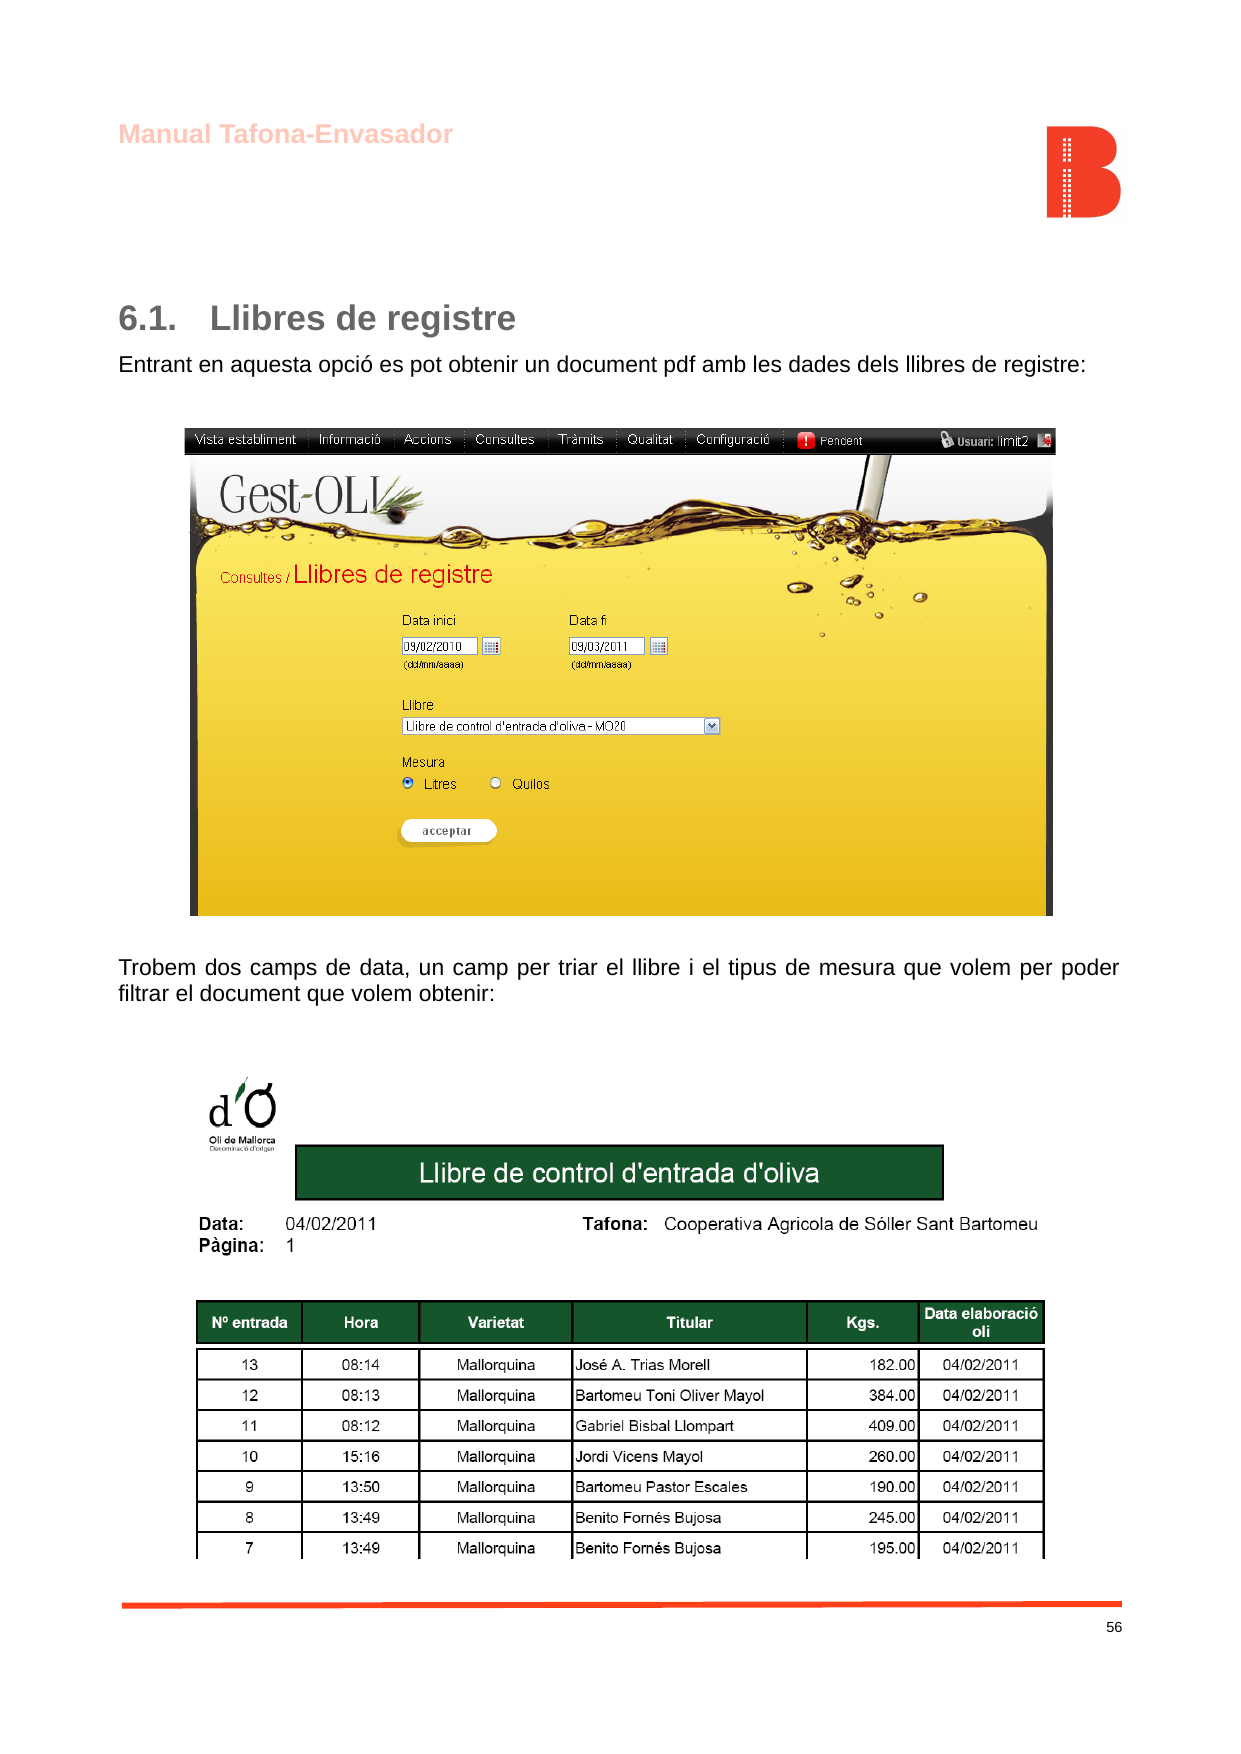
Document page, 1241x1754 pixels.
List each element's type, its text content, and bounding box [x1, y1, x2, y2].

text Trobem dos camps de data, un camp per triar el llibre i el tipus de mesura que volem per poder filtrar el document que volem obtenir: [118, 954, 1122, 1007]
picture [184, 428, 1056, 916]
picture [166, 1058, 1074, 1559]
subtitle Llibres de registre [118, 298, 1122, 338]
text Entrant en aquesta opció es pot obtenir un document pdf amb les dades dels llibres de registre: [118, 351, 1122, 377]
picture [1036, 124, 1130, 221]
